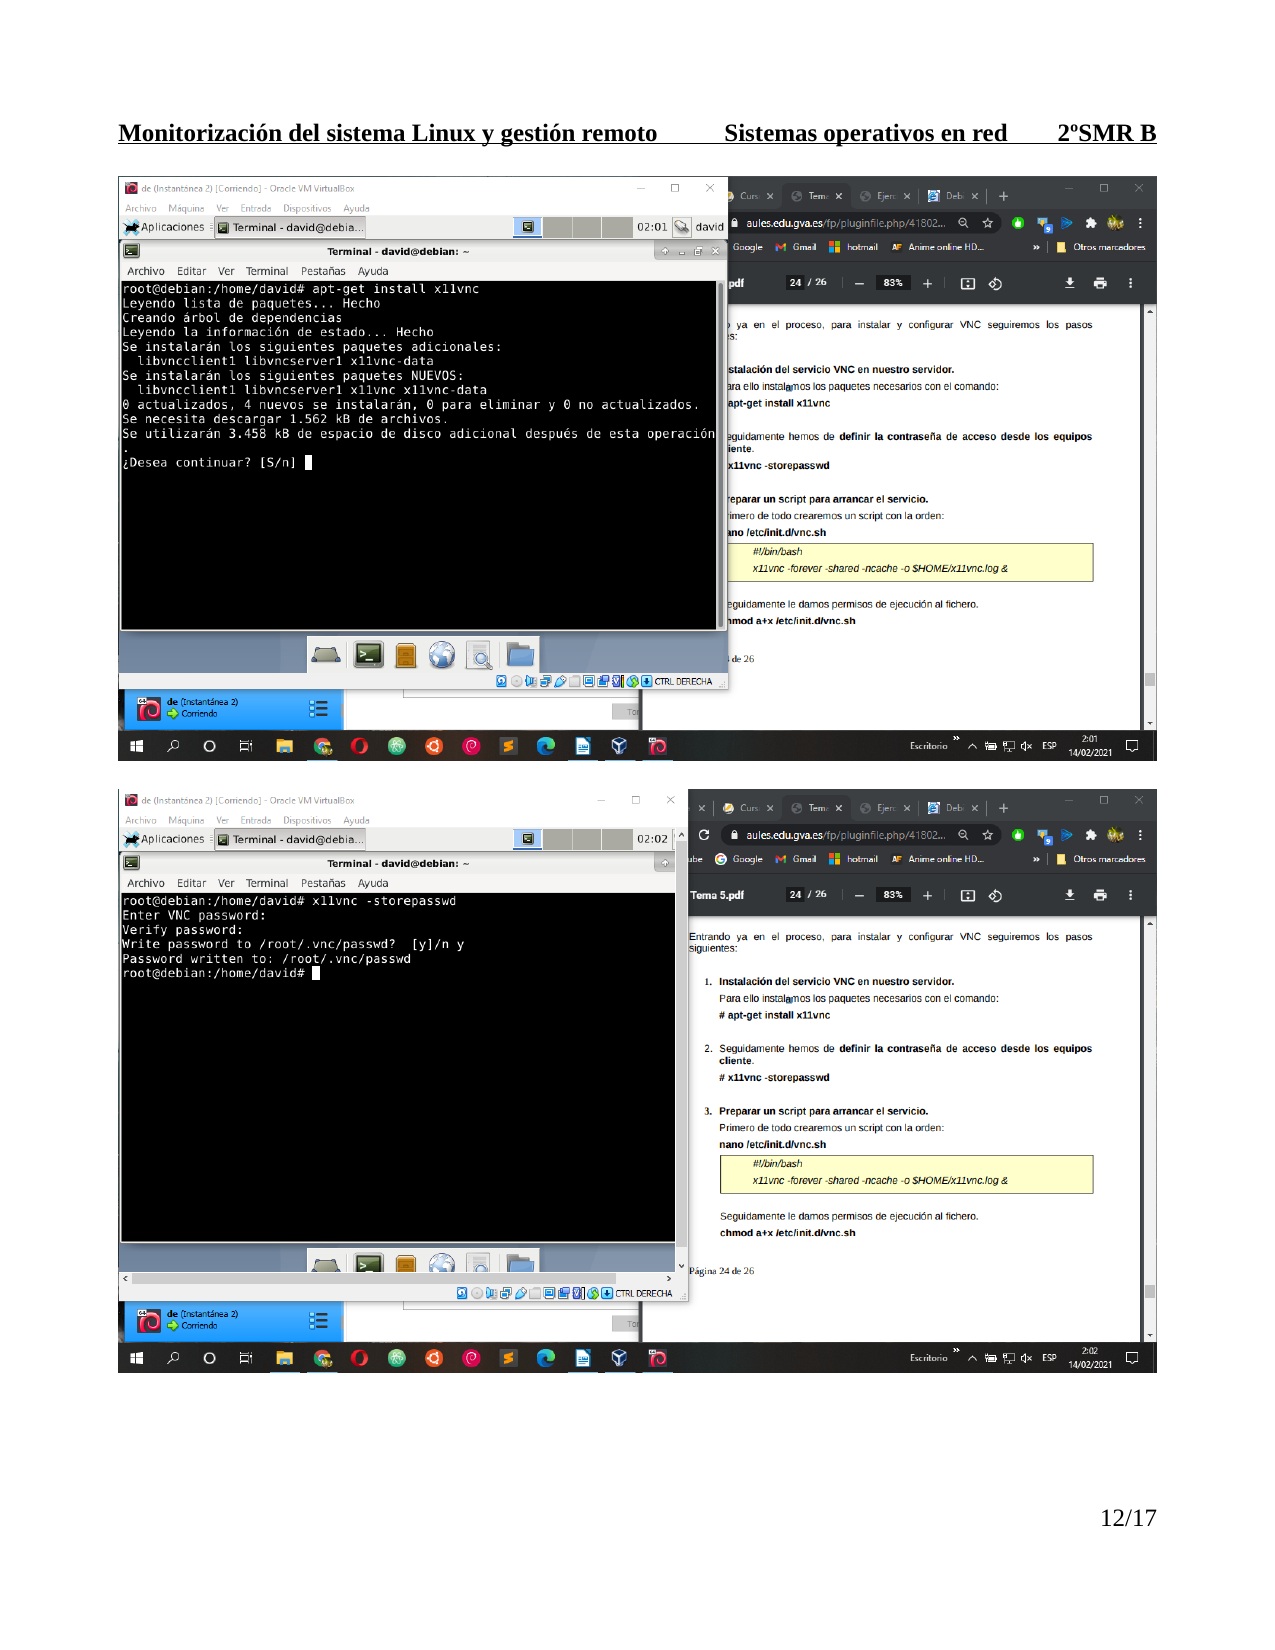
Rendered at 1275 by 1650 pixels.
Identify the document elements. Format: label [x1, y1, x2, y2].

picture [118, 176, 1157, 761]
picture [118, 789, 1157, 1373]
